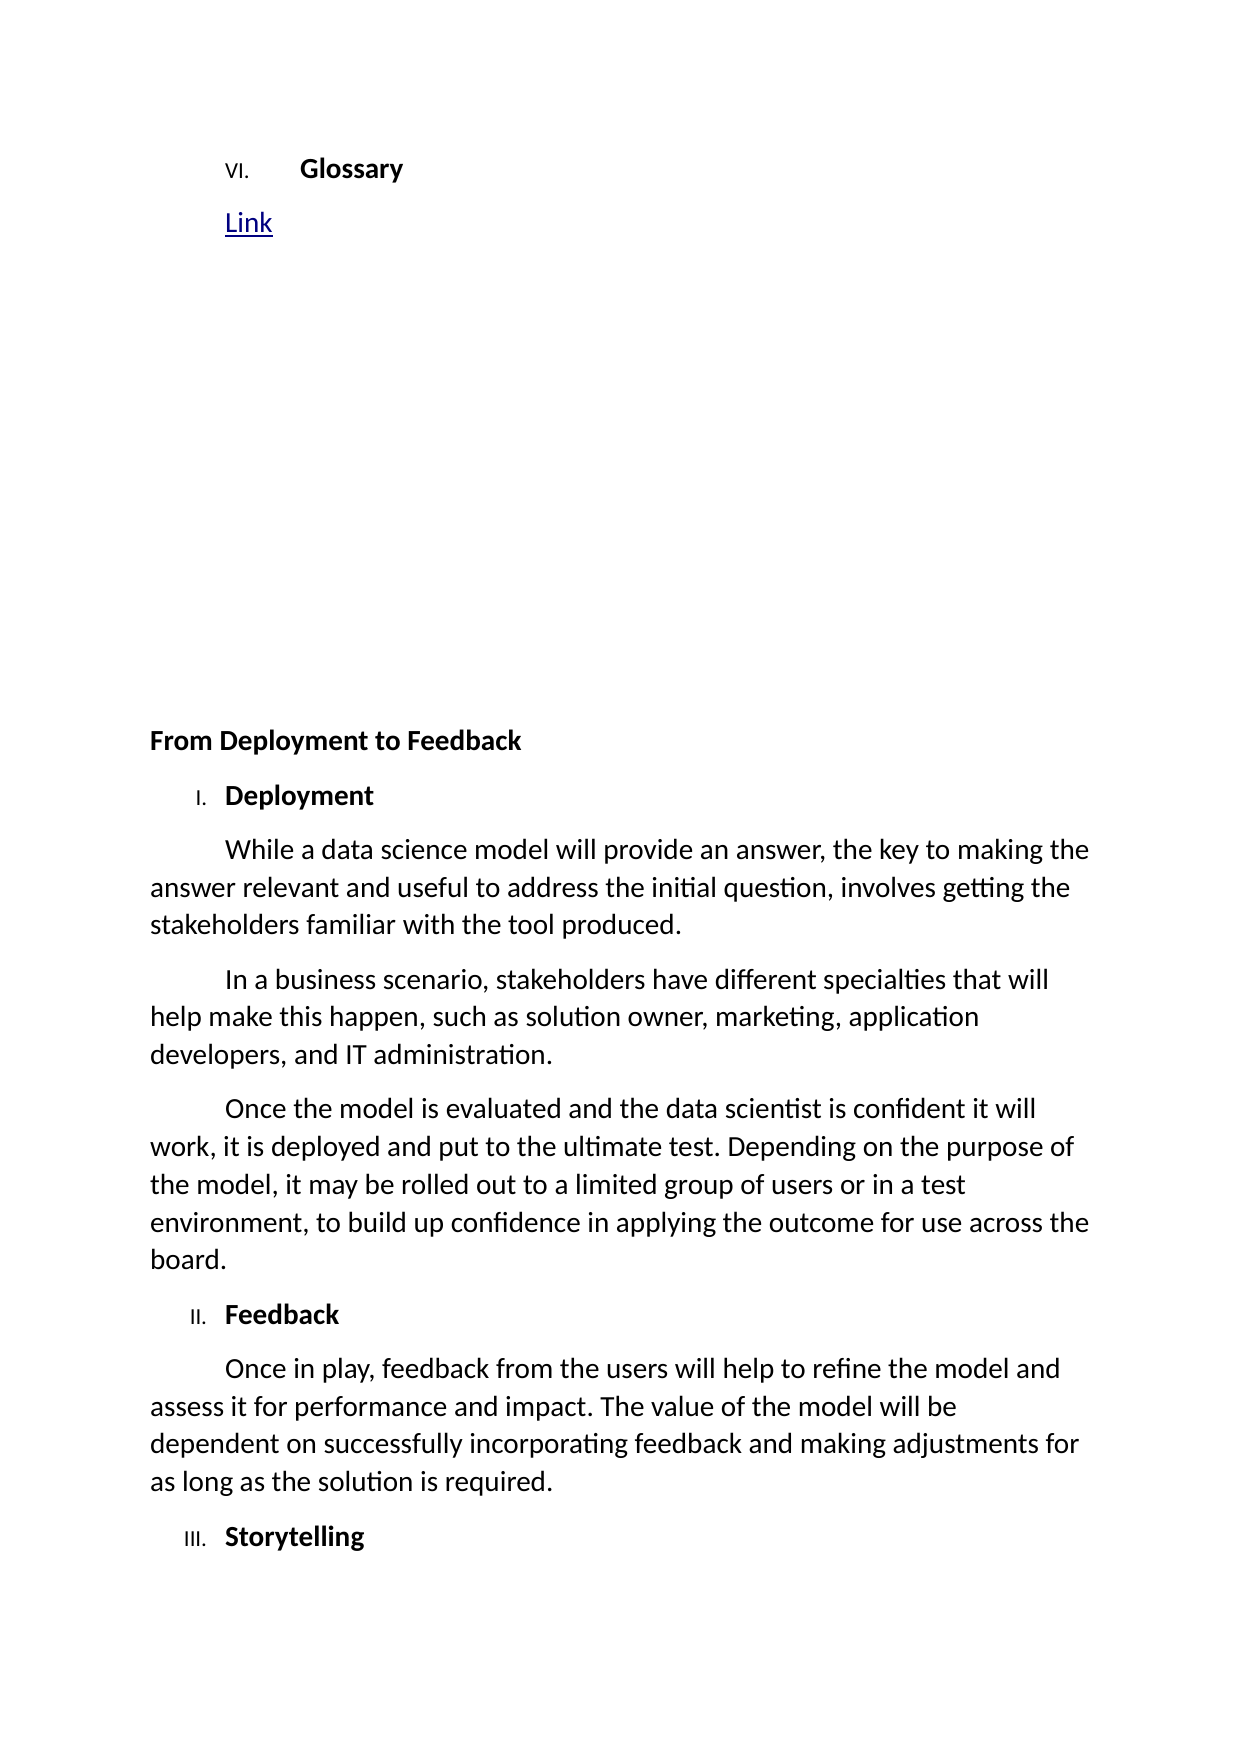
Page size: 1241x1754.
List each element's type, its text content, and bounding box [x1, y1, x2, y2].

list Glossary [225, 150, 1090, 186]
text From Deployment to Feedback [150, 722, 1090, 758]
list Storytelling [207, 1518, 1090, 1553]
text While a data science model will provide an answer, the key to making the answer relevant and useful to address the initial question, involves getting the stakeholders familiar with the tool produced. [150, 831, 1090, 942]
text Once the model is evaluated and the data scientist is confident it will work, it is deployed and put to the ultimate test. Depending on the purpose of the model, it may be rolled out to a limited group of users or in a test environment, to build up confidence in applying the outcome for use across the board. [150, 1091, 1090, 1277]
list Deployment [207, 777, 1090, 812]
text In a business scenario, stakeholders have different specialties that will help make this happen, such as solution owner, marketing, application developers, and IT administration. [150, 961, 1090, 1072]
text Once in play, feedback from the users will help to refine the model and assess it for performance and impact. The value of the model will be dependent on successfully incorporating feedback and making adjustments for as long as the solution is required. [150, 1350, 1090, 1499]
list Feedback [207, 1296, 1090, 1331]
text Link [150, 204, 1090, 240]
